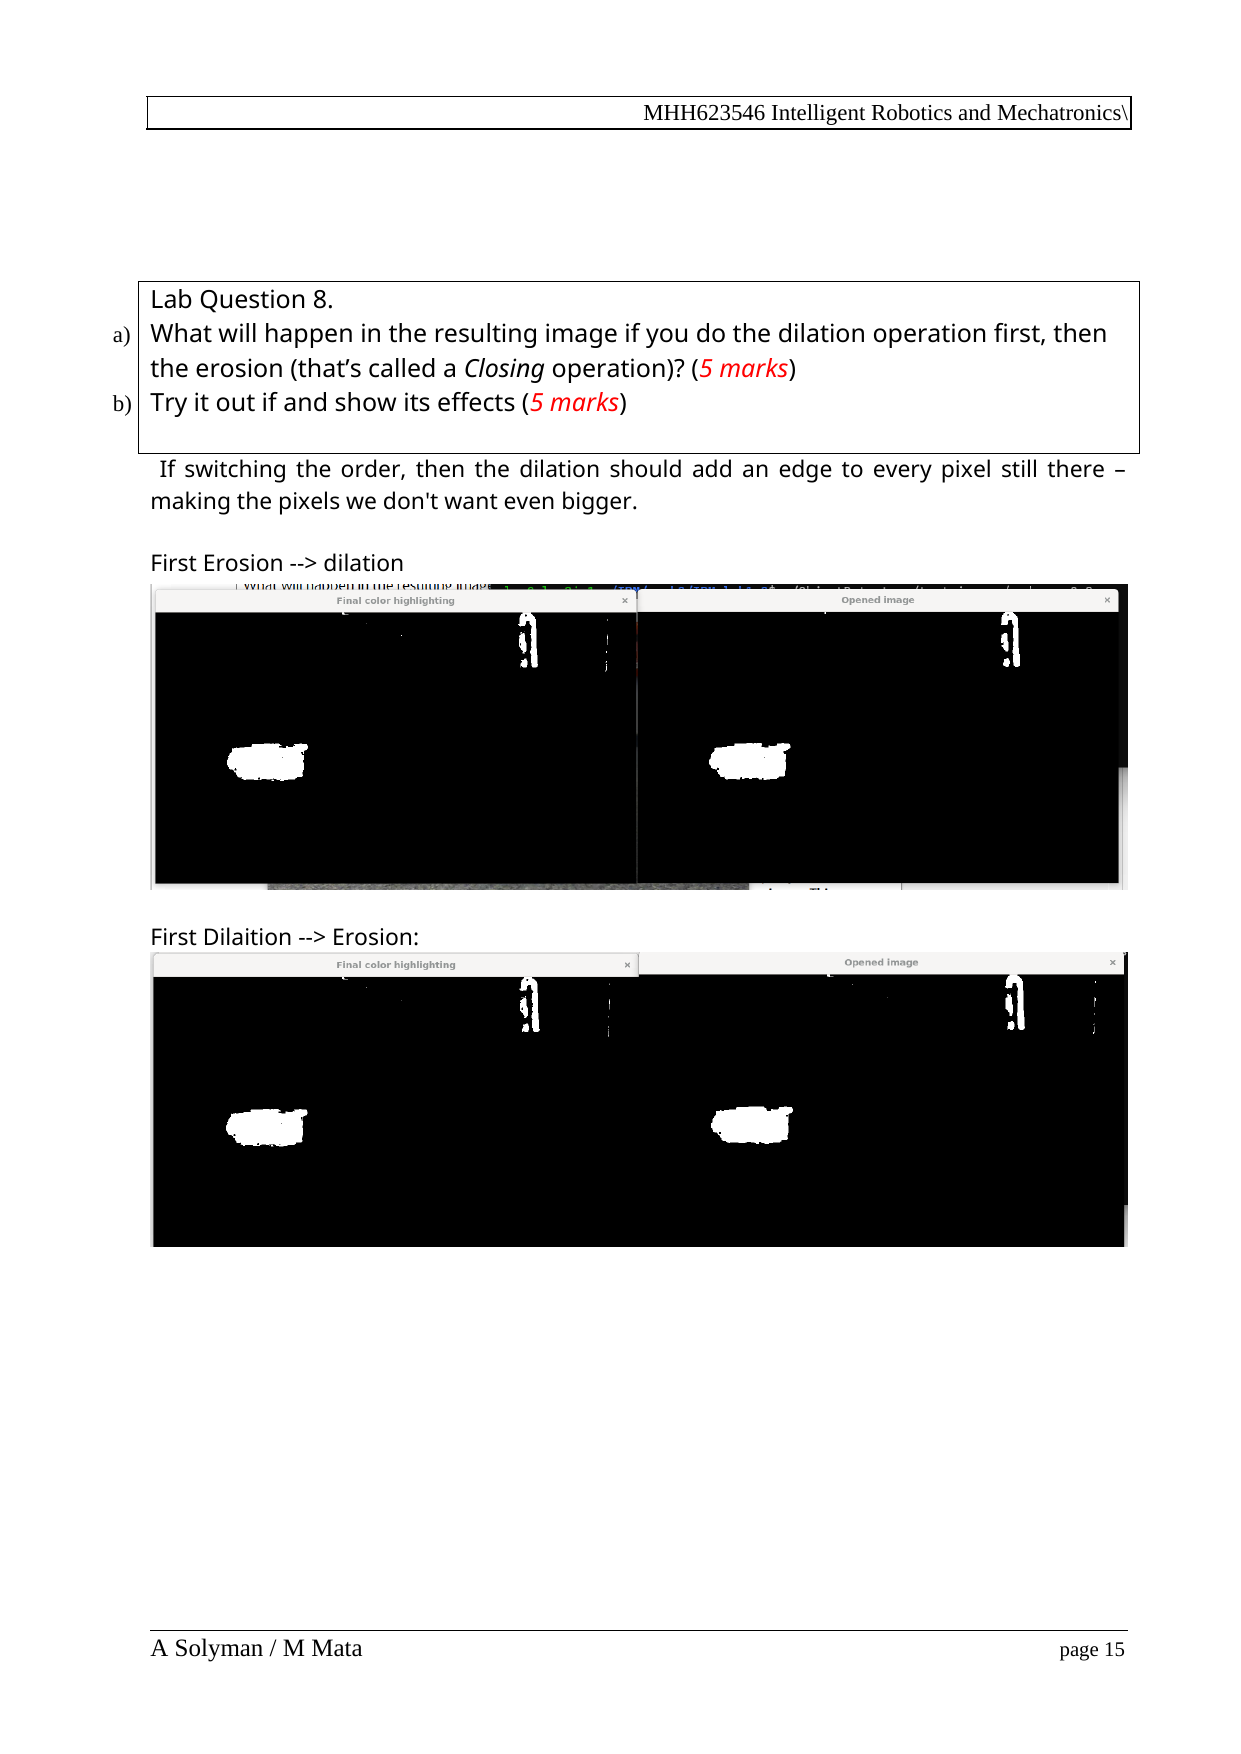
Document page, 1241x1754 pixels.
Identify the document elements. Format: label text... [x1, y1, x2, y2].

text First Erosion --> dilation [150, 547, 1128, 578]
text If switching the order, then the dilation should add an edge to every pixel still there – making the pixels we don't want even bigger. [150, 454, 1128, 516]
picture [150, 952, 1128, 1247]
text First Dilaition --> Erosion: [150, 921, 1128, 952]
table_header Lab Question 8. What will happen in the resulting image if you do the dilation operation first, then the erosion (that’s called a Closing operation)? (5 marks) Try it out if and show its effects (5 marks) [139, 282, 1139, 452]
picture [150, 584, 1128, 890]
